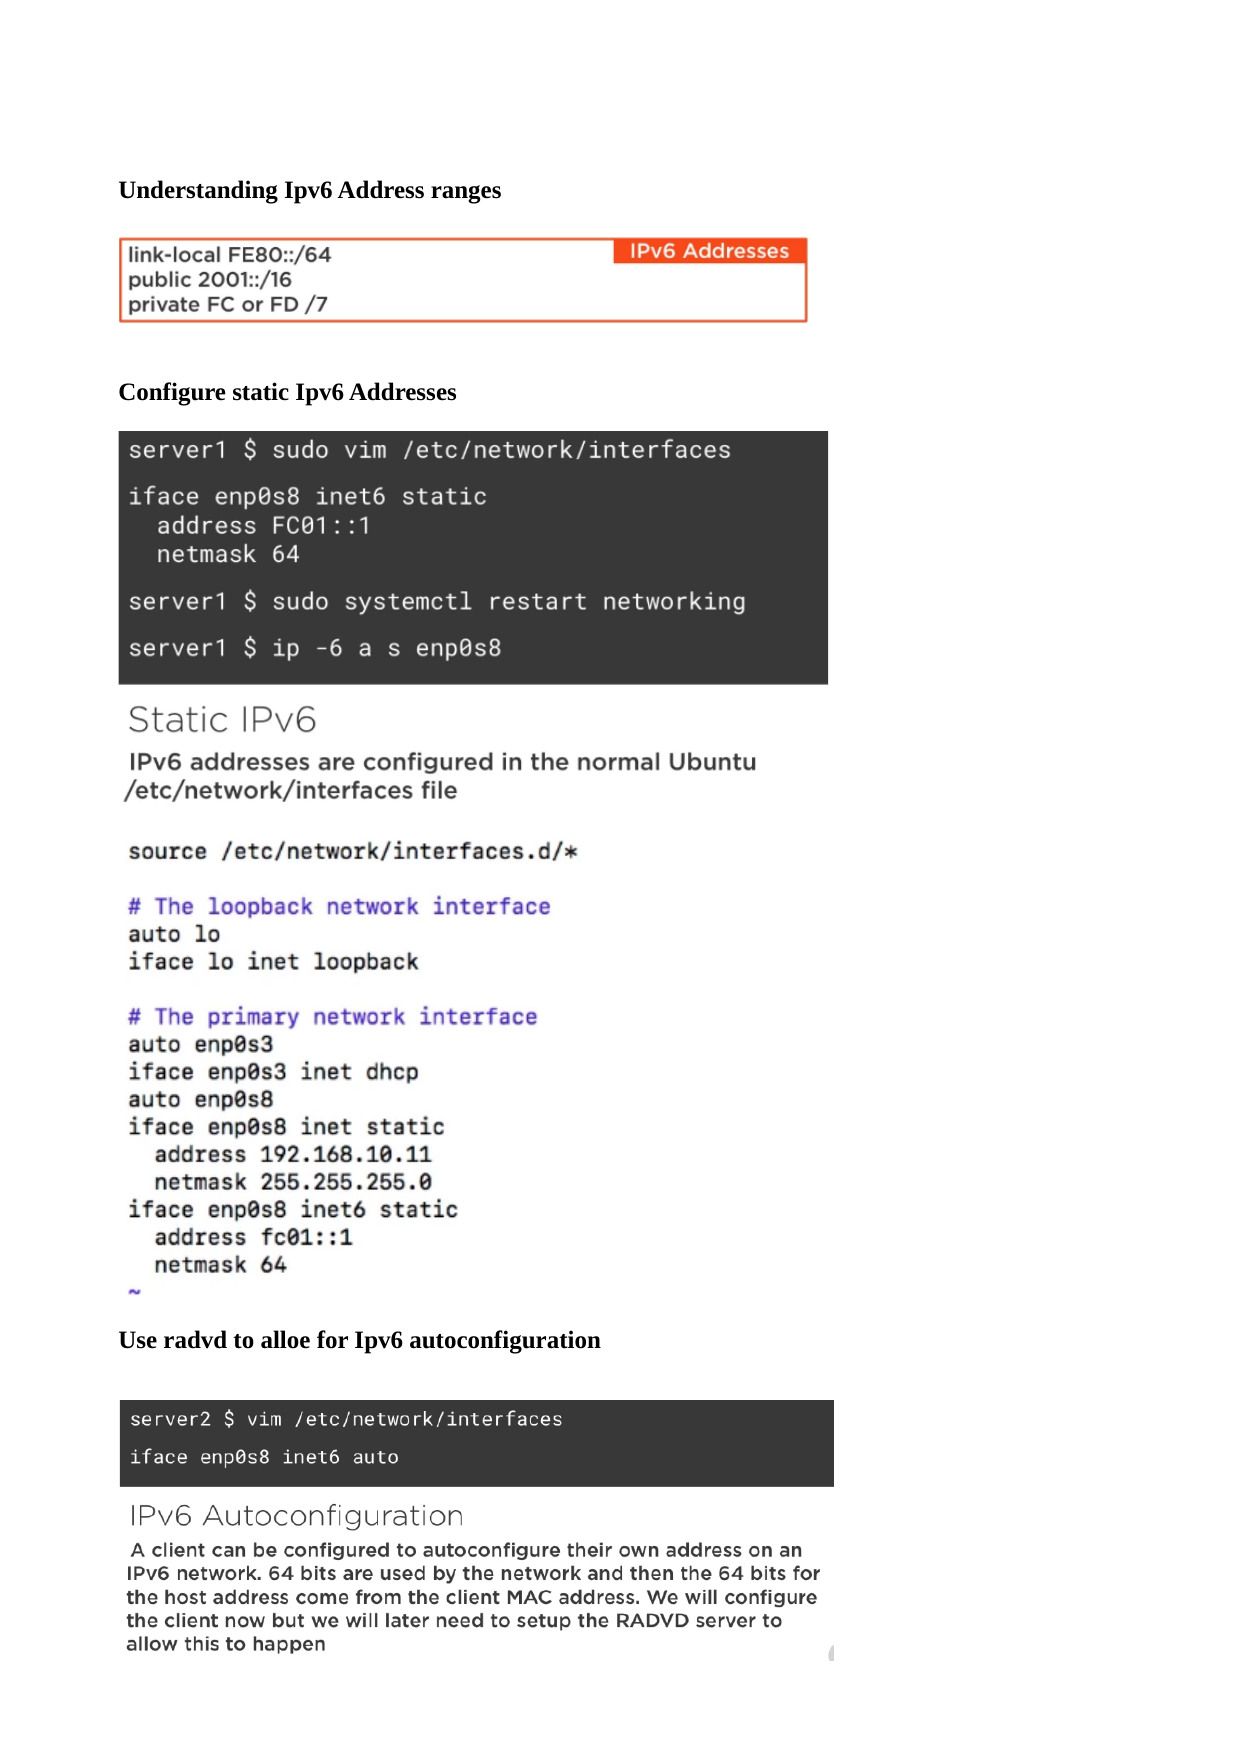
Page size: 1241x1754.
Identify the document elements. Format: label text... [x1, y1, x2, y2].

picture [118, 431, 829, 817]
text Use radvd to alloe for Ipv6 autoconfiguration [118, 1326, 1122, 1354]
picture [117, 233, 810, 326]
text Understanding Ipv6 Address ranges [118, 176, 1122, 204]
picture [124, 836, 627, 1296]
text Configure static Ipv6 Addresses [118, 377, 1122, 406]
picture [119, 1400, 834, 1661]
